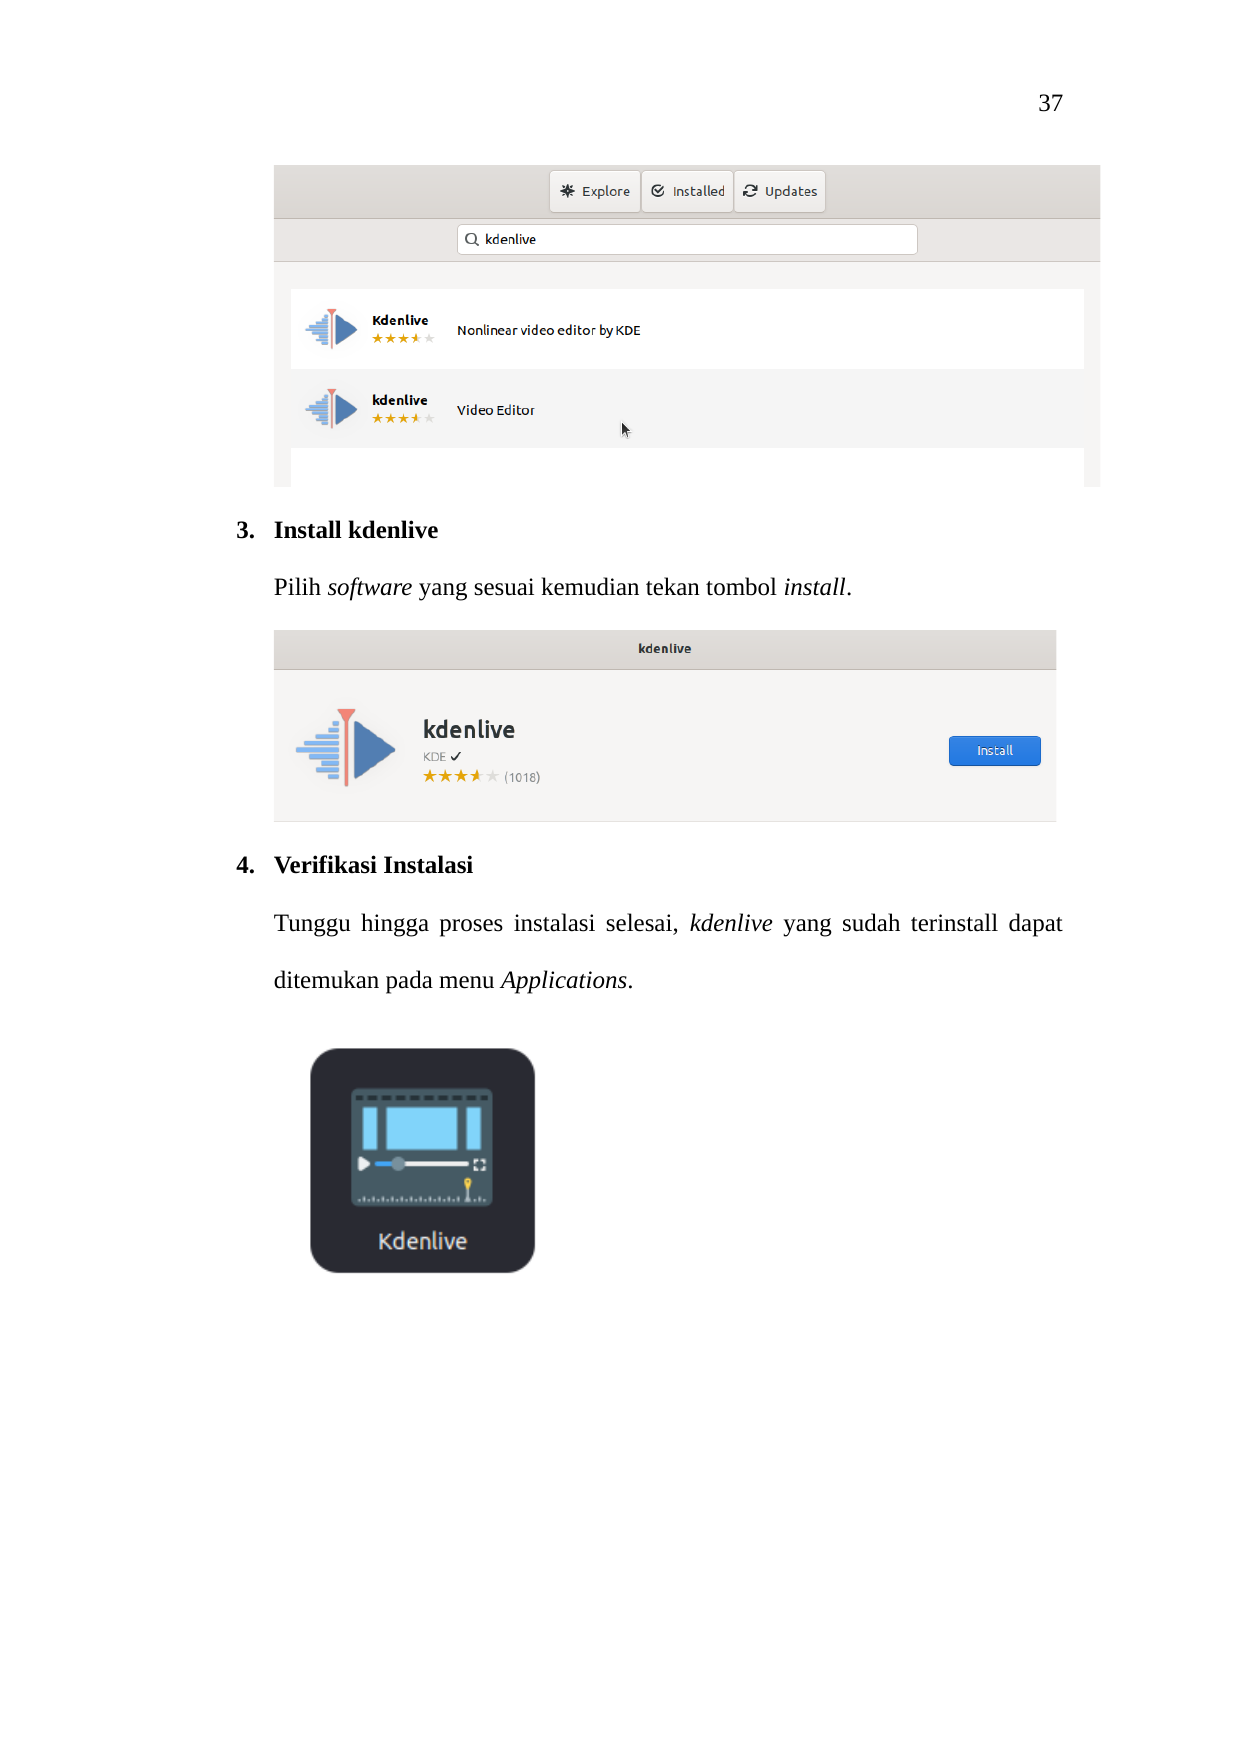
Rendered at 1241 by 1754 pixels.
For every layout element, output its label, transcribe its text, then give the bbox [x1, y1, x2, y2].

list Tunggu hingga proses instalasi selesai, kdenlive yang sudah terinstall dapat ditemukan pada menu Applications. [236, 908, 1063, 994]
list Pilih software yang sesuai kemudian tekan tombol install. [236, 572, 1063, 601]
picture [273, 630, 1057, 822]
picture [273, 165, 1101, 487]
list Verifikasi Instalasi [236, 850, 1063, 879]
picture [273, 1022, 576, 1292]
list Install kdenlive [236, 515, 1063, 544]
